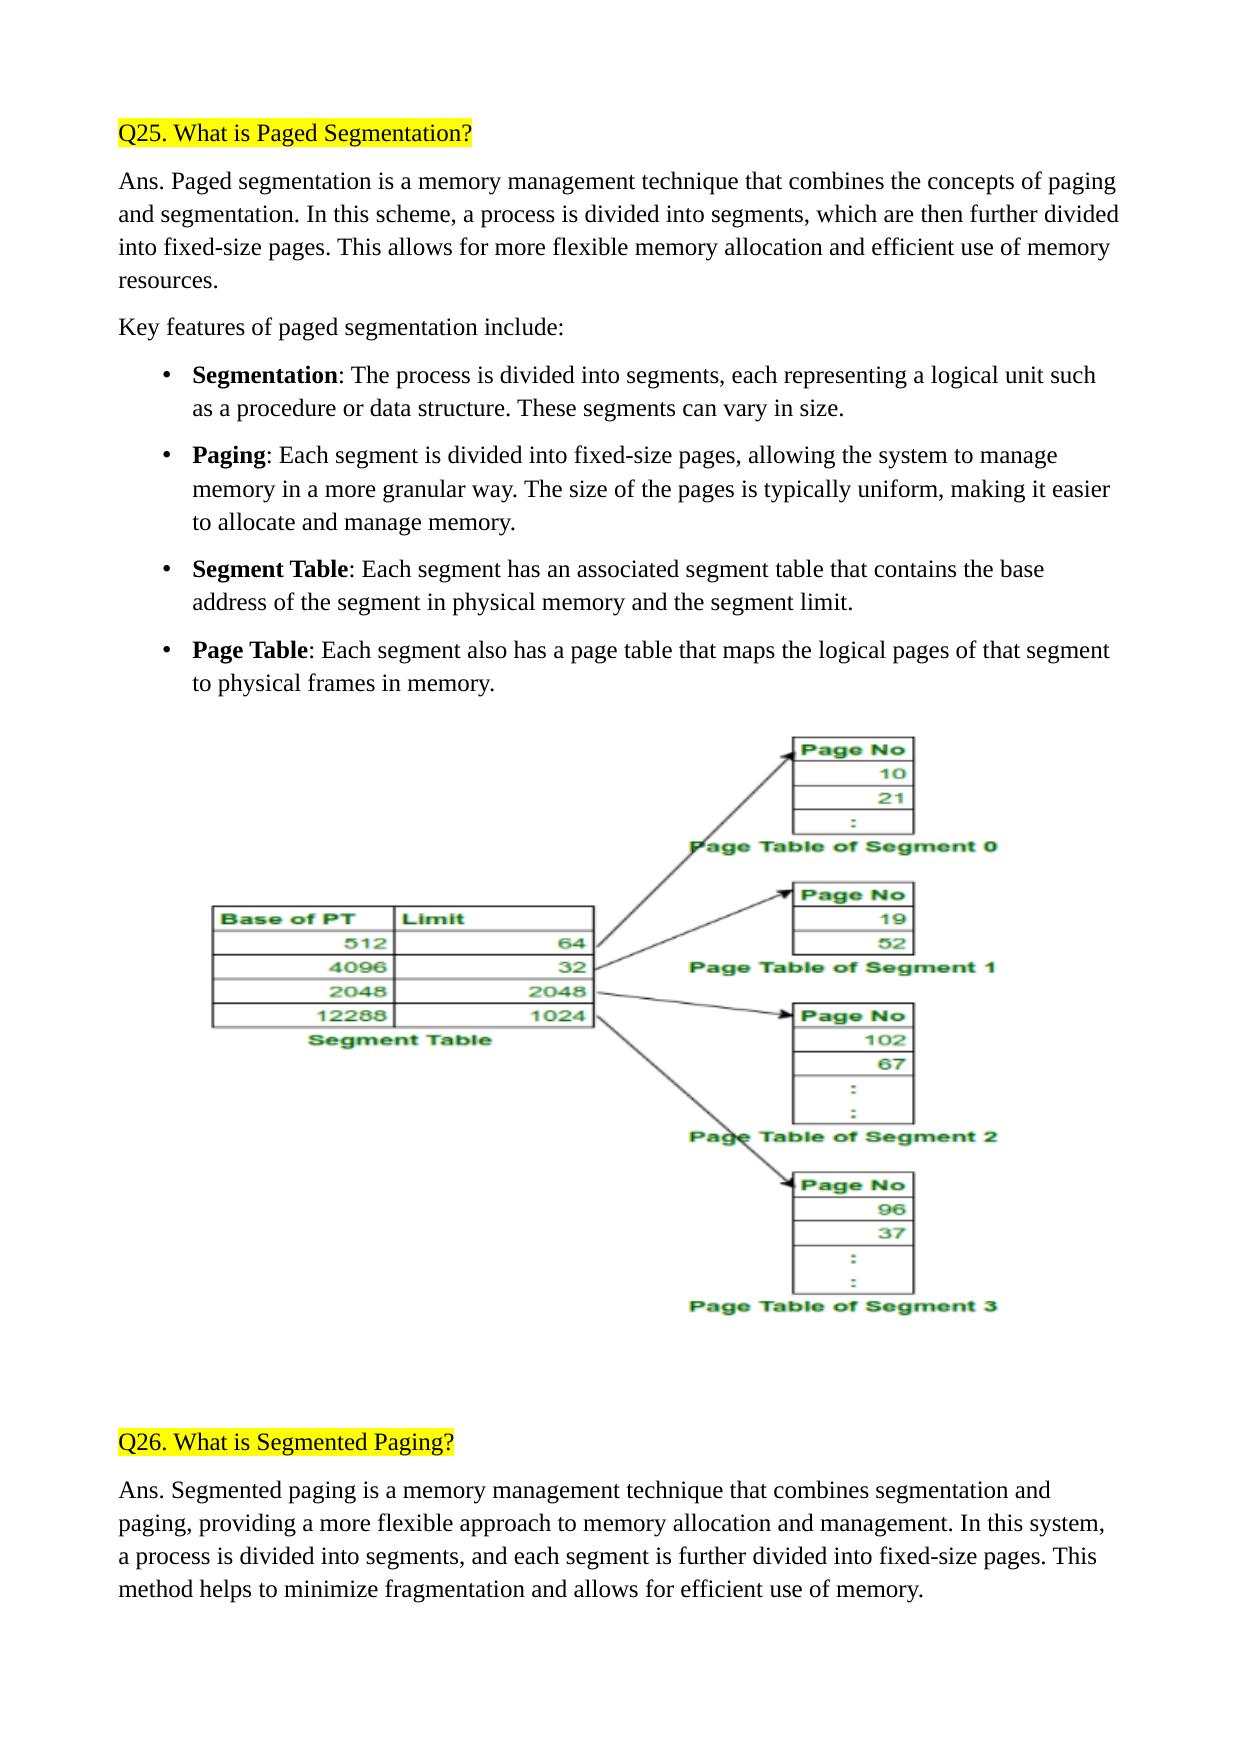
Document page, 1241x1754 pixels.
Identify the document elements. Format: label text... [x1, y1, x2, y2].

text Ans. Segmented paging is a memory management technique that combines segmentation and paging, providing a more flexible approach to memory allocation and management. In this system, a process is divided into segments, and each segment is further divided into fixed-size pages. This method helps to minimize fragmentation and allows for efficient use of memory. [118, 1475, 1122, 1603]
list Segment Table: Each segment has an associated segment table that contains the base address of the segment in physical memory and the segment limit. [162, 554, 1122, 616]
list Page Table: Each segment also has a page table that maps the logical pages of that segment to physical frames in memory. [162, 635, 1122, 697]
text Key features of paged segmentation include: [118, 312, 1122, 341]
picture [163, 715, 1077, 1328]
text Q25. What is Paged Segmentation? [118, 118, 1122, 147]
text Q26. What is Segmented Paging? [118, 1427, 1122, 1456]
text Ans. Paged segmentation is a memory management technique that combines the concepts of paging and segmentation. In this scheme, a process is divided into segments, which are then further divided into fixed-size pages. This allows for more flexible memory allocation and efficient use of memory resources. [118, 166, 1122, 293]
list Paging: Each segment is divided into fixed-size pages, allowing the system to manage memory in a more granular way. The size of the pages is typically uniform, making it easier to allocate and manage memory. [162, 441, 1122, 535]
list Segmentation: The process is divided into segments, each representing a logical unit such as a procedure or data structure. These segments can vary in size. [162, 360, 1122, 422]
